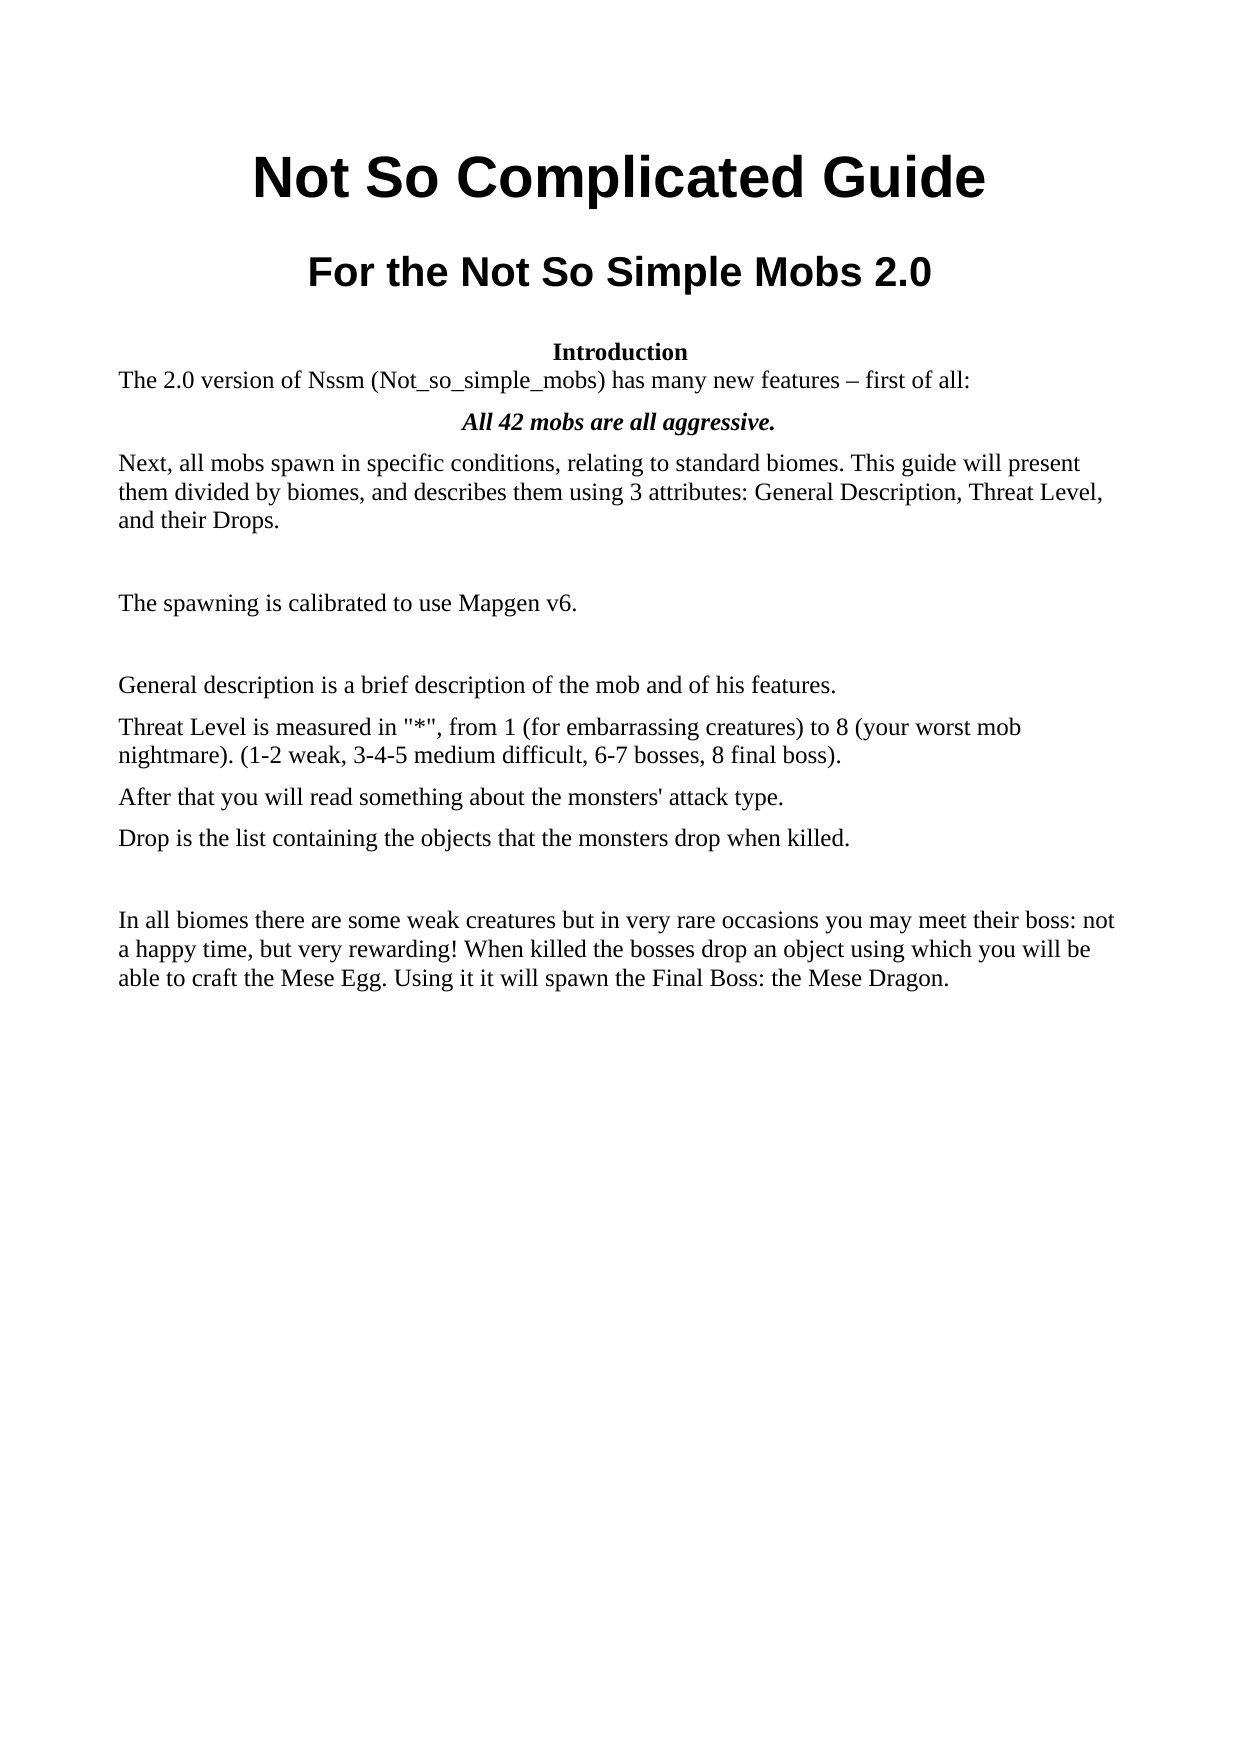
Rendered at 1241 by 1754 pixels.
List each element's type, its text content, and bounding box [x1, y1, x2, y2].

text Introduction [118, 337, 1122, 366]
text Drop is the list containing the objects that the monsters drop when killed. [118, 823, 1122, 852]
title Not So Complicated Guide [118, 143, 1122, 210]
text Next, all mobs spawn in specific conditions, relating to standard biomes. This guide will present them divided by biomes, and describes them using 3 attributes: General Description, Threat Level, and their Drops. [118, 448, 1122, 534]
text All 42 mobs are all aggressive. [118, 407, 1122, 436]
title For the Not So Simple Mobs 2.0 [118, 248, 1122, 296]
text After that you will read something about the monsters' attack type. [118, 782, 1122, 811]
text The 2.0 version of Nssm (Not_so_simple_mobs) has many new features – first of all: [118, 366, 1122, 394]
text Threat Level is measured in "*", from 1 (for embarrassing creatures) to 8 (your worst mob nightmare). (1-2 weak, 3-4-5 medium difficult, 6-7 bosses, 8 final boss). [118, 712, 1122, 769]
text General description is a brief description of the mob and of his features. [118, 671, 1122, 699]
text In all biomes there are some weak creatures but in very rare occasions you may meet their boss: not a happy time, but very rewarding! When killed the bosses drop an object using which you will be able to craft the Mese Egg. Using it it will spawn the Final Boss: the Mese Dragon. [118, 906, 1122, 992]
text The spawning is calibrated to use Mapgen v6. [118, 588, 1122, 617]
